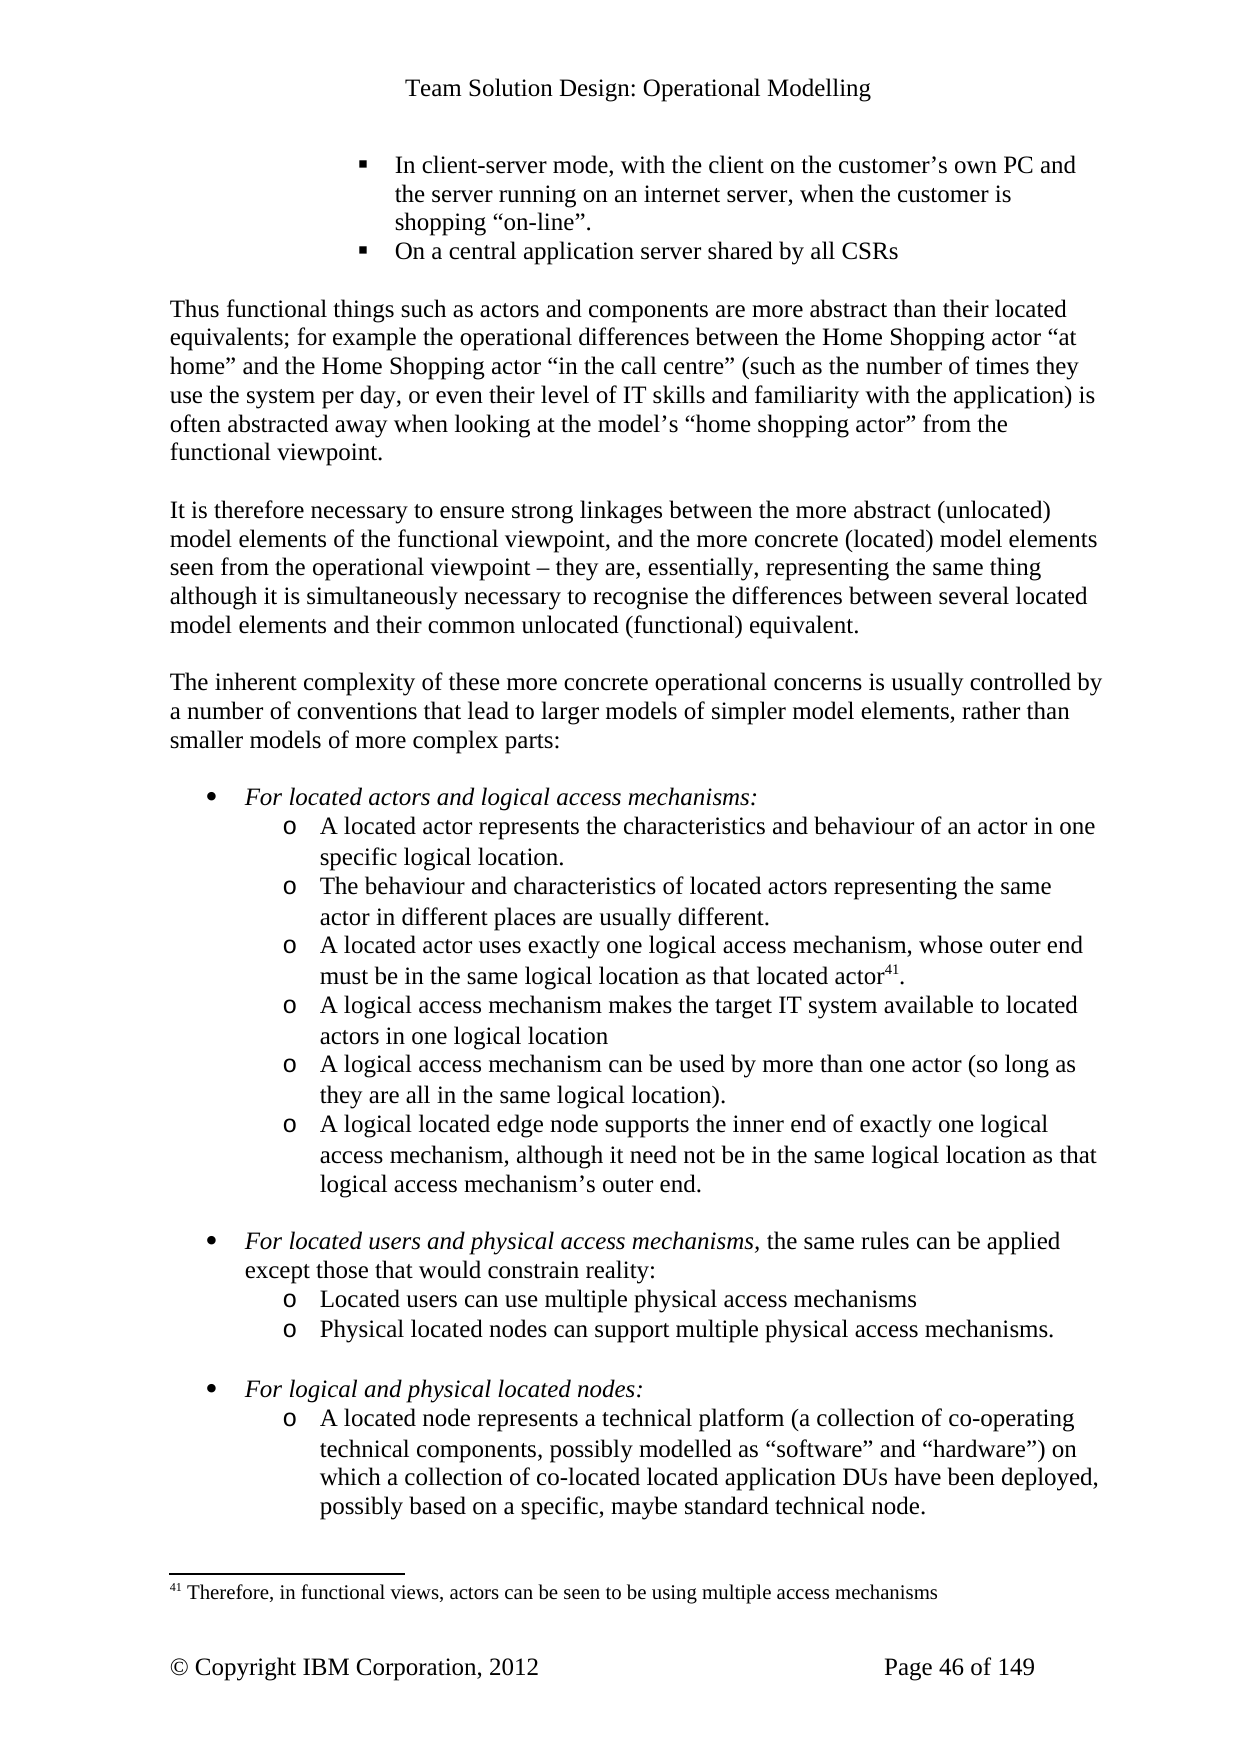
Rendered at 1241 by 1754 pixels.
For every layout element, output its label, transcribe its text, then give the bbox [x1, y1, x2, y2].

text The inherent complexity of these more concrete operational concerns is usually controlled by a number of conventions that lead to larger models of simpler model elements, rather than smaller models of more complex parts: [169, 667, 1107, 754]
list A located actor uses exactly one logical access mechanism, whose outer end must be in the same logical location as that located actor. [282, 930, 1107, 990]
list A logical access mechanism makes the target IT system available to located actors in one logical location [282, 990, 1107, 1049]
list A located actor represents the characteristics and behaviour of an actor in one specific logical location. [282, 811, 1107, 871]
list A located node represents a technical platform (a collection of co-operating technical components, possibly modelled as “software” and “hardware”) on which a collection of co-located located application DUs have been deployed, possibly based on a specific, maybe standard technical node. [282, 1403, 1107, 1549]
list The behaviour and characteristics of located actors representing the same actor in different places are usually different. [282, 871, 1107, 930]
list For located actors and logical access mechanisms: [207, 782, 1107, 811]
text Thus functional things such as actors and components are more abstract than their located equivalents; for example the operational differences between the Home Shopping actor “at home” and the Home Shopping actor “in the call centre” (such as the number of times they use the system per day, or even their level of IT skills and familiarity with the application) is often abstracted away when looking at the model’s “home shopping actor” from the functional viewpoint. [169, 294, 1107, 466]
list A logical located edge node supports the inner end of exactly one logical access mechanism, although it need not be in the same logical location as that logical access mechanism’s outer end. [282, 1109, 1107, 1226]
text It is therefore necessary to ensure strong linkages between the more abstract (unlocated) model elements of the functional viewpoint, and the more concrete (located) model elements seen from the operational viewpoint – they are, essentially, representing the same thing although it is simultaneously necessary to recognise the differences between several located model elements and their common unlocated (functional) equivalent. [169, 495, 1107, 639]
list Physical located nodes can support multiple physical access mechanisms. [282, 1314, 1107, 1374]
list A logical access mechanism can be used by more than one actor (so long as they are all in the same logical location). [282, 1049, 1107, 1109]
list In client-server mode, with the client on the customer’s own PC and the server running on an internet server, when the customer is shopping “on-line”. [357, 150, 1107, 236]
list Located users can use multiple physical access mechanisms [282, 1284, 1107, 1314]
list Therefore, in functional views, actors can be seen to be using multiple access mechanisms [169, 1580, 1107, 1604]
list For located users and physical access mechanisms, the same rules can be applied except those that would constrain reality: [207, 1226, 1107, 1284]
list On a central application server shared by all CSRs [357, 236, 1107, 265]
list For logical and physical located nodes: [207, 1374, 1107, 1403]
